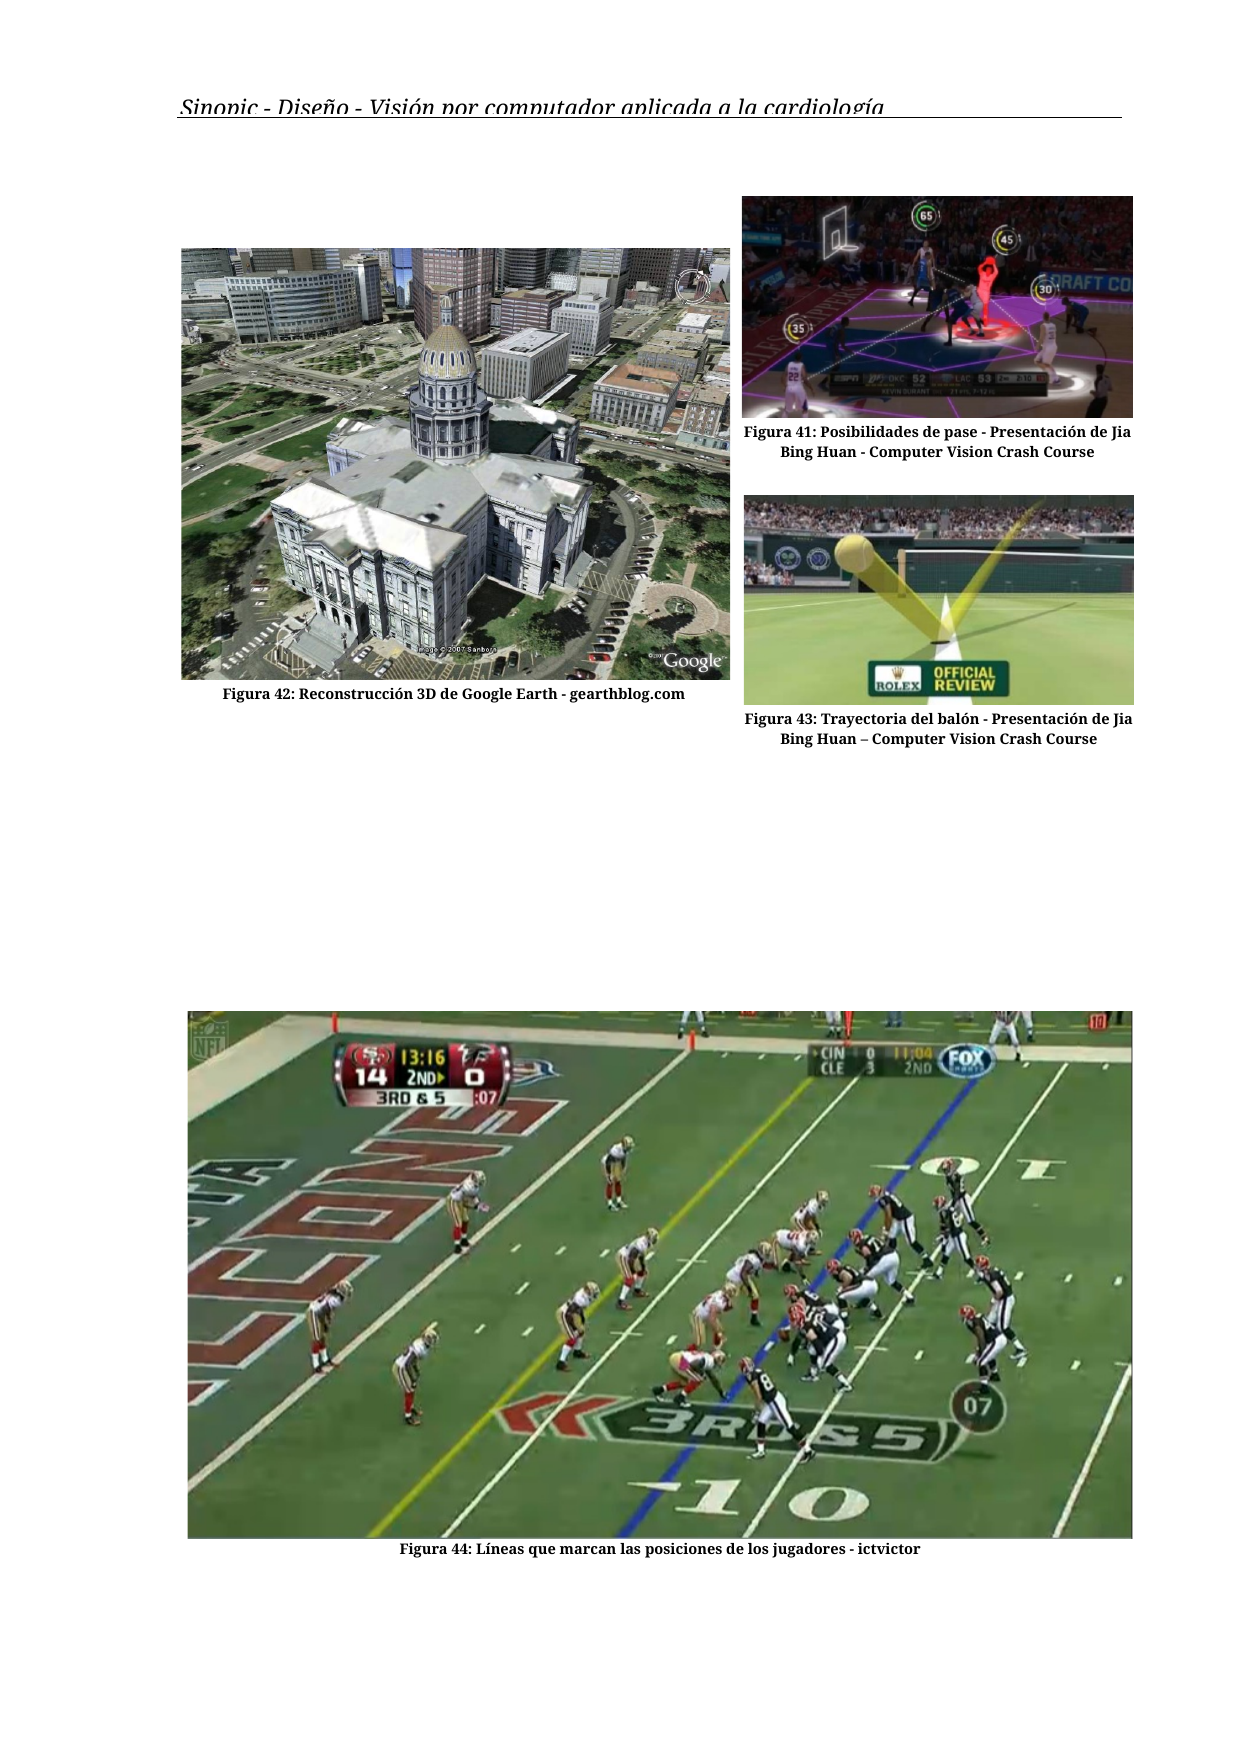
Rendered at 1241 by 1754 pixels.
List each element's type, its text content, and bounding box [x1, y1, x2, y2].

picture [181, 248, 731, 680]
text Figura 44: Líneas que marcan las posiciones de los jugadores - ictvictor [186, 1011, 1134, 1558]
text Figura 43: Trayectoria del balón - Presentación de Jia Bing Huan – Computer Vision Crash Course [744, 705, 1134, 749]
text Figura 41: Posibilidades de pase - Presentación de Jia Bing Huan - Computer Vision Crash Course [742, 418, 1133, 461]
picture [743, 495, 1134, 705]
picture [741, 196, 1133, 418]
picture [187, 1011, 1133, 1539]
text Figura 42: Reconstrucción 3D de Google Earth - gearthblog.com [181, 680, 730, 704]
